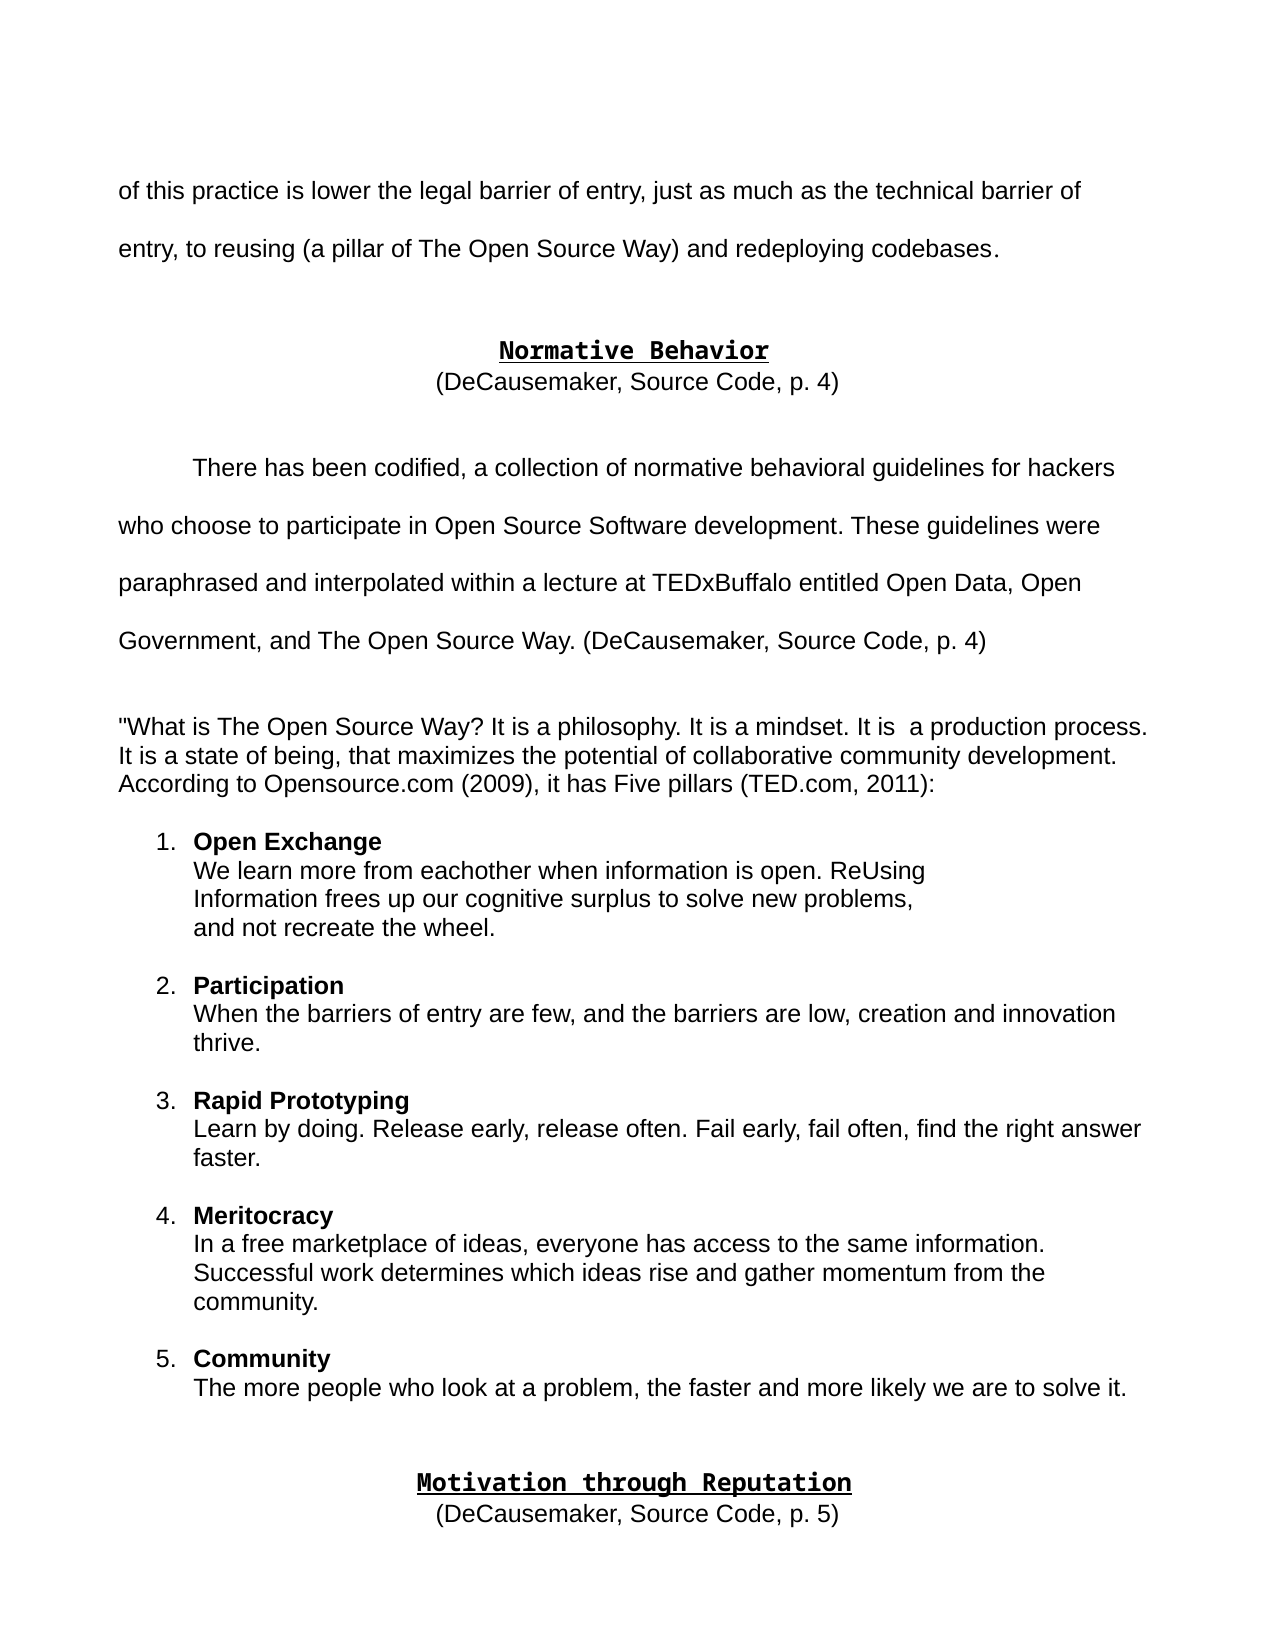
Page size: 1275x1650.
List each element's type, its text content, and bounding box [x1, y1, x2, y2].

text Motivation through Reputation [118, 1465, 1157, 1499]
list Participation [156, 971, 1157, 999]
list The more people who look at a problem, the faster and more likely we are to solve it. [156, 1373, 1157, 1402]
text (DeCausemaker, Source Code, p. 4) [118, 367, 1157, 396]
list When the barriers of entry are few, and the barriers are low, creation and innovation thrive. [156, 999, 1157, 1057]
list Learn by doing. Release early, release often. Fail early, fail often, find the right answer faster. [156, 1114, 1157, 1172]
text of this practice is lower the legal barrier of entry, just as much as the technical barrier of entry, to reusing (a pillar of The Open Source Way) and redeploying codebases. [118, 176, 1098, 263]
text There has been codified, a collection of normative behavioral guidelines for hackers who choose to participate in Open Source Software development. These guidelines were paraphrased and interpolated within a lecture at TEDxBuffalo entitled Open Data, Open Government, and The Open Source Way. (DeCausemaker, Source Code, p. 4) [118, 453, 1157, 654]
list and not recreate the wheel. [156, 913, 1157, 942]
text Normative Behavior [118, 333, 1157, 367]
list In a free marketplace of ideas, everyone has access to the same information. Successful work determines which ideas rise and gather momentum from the community. [156, 1229, 1157, 1316]
list Information frees up our cognitive surplus to solve new problems, [156, 884, 1157, 913]
list Rapid Prototyping [156, 1086, 1157, 1114]
list Open Exchange [156, 827, 1157, 856]
list Community [156, 1344, 1157, 1373]
text (DeCausemaker, Source Code, p. 5) [118, 1499, 1157, 1527]
text "What is The Open Source Way? It is a philosophy. It is a mindset. It is a production process. It is a state of being, that maximizes the potential of collaborative community development. According to Opensource.com (2009), it has Five pillars (TED.com, 2011): [118, 712, 1157, 798]
list Meritocracy [156, 1201, 1157, 1229]
list We learn more from eachother when information is open. ReUsing [156, 856, 1157, 884]
